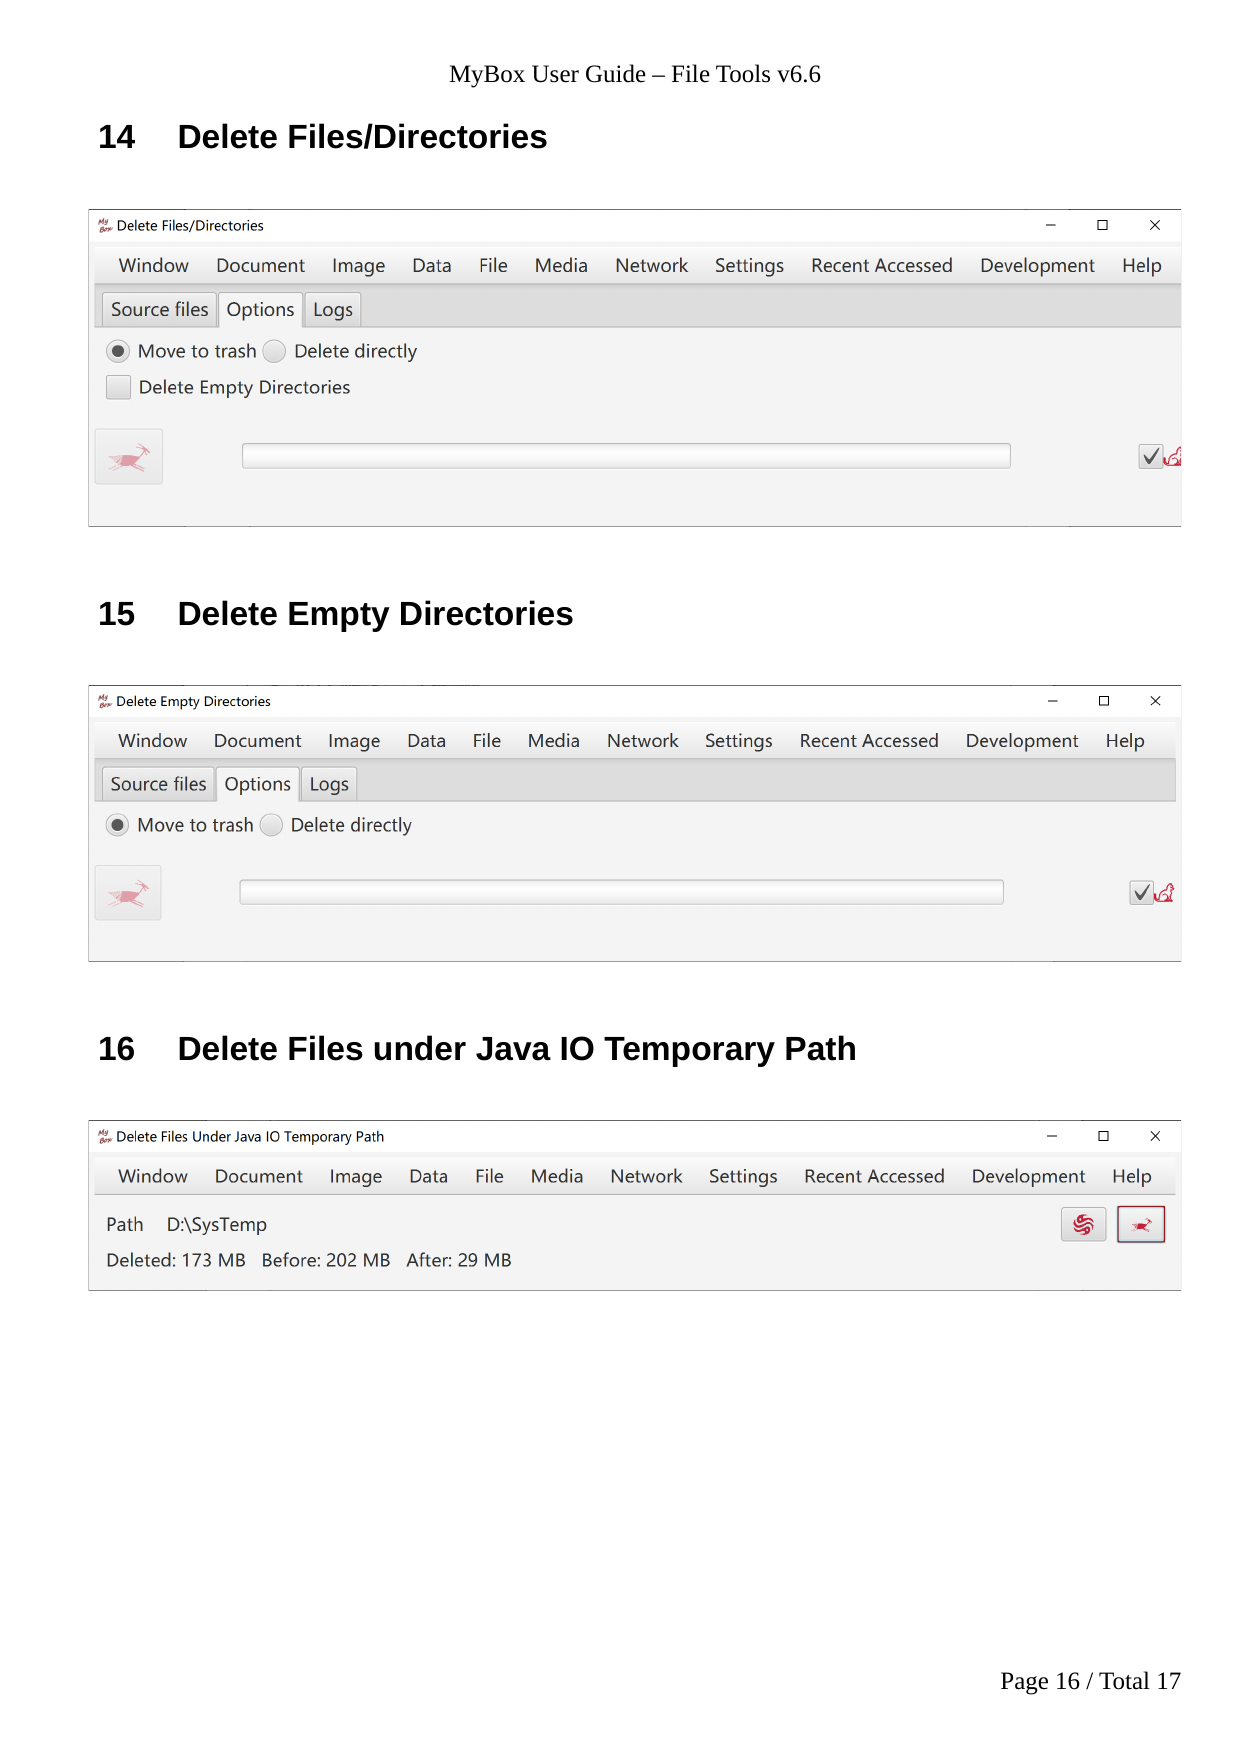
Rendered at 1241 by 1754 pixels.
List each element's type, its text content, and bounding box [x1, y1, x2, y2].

subtitle Delete Files under Java IO Temporary Path [88, 1028, 1181, 1067]
picture [88, 209, 1182, 527]
picture [88, 1120, 1182, 1291]
picture [88, 685, 1182, 962]
subtitle Delete Files/Directories [88, 117, 1181, 156]
subtitle Delete Empty Directories [88, 593, 1181, 632]
